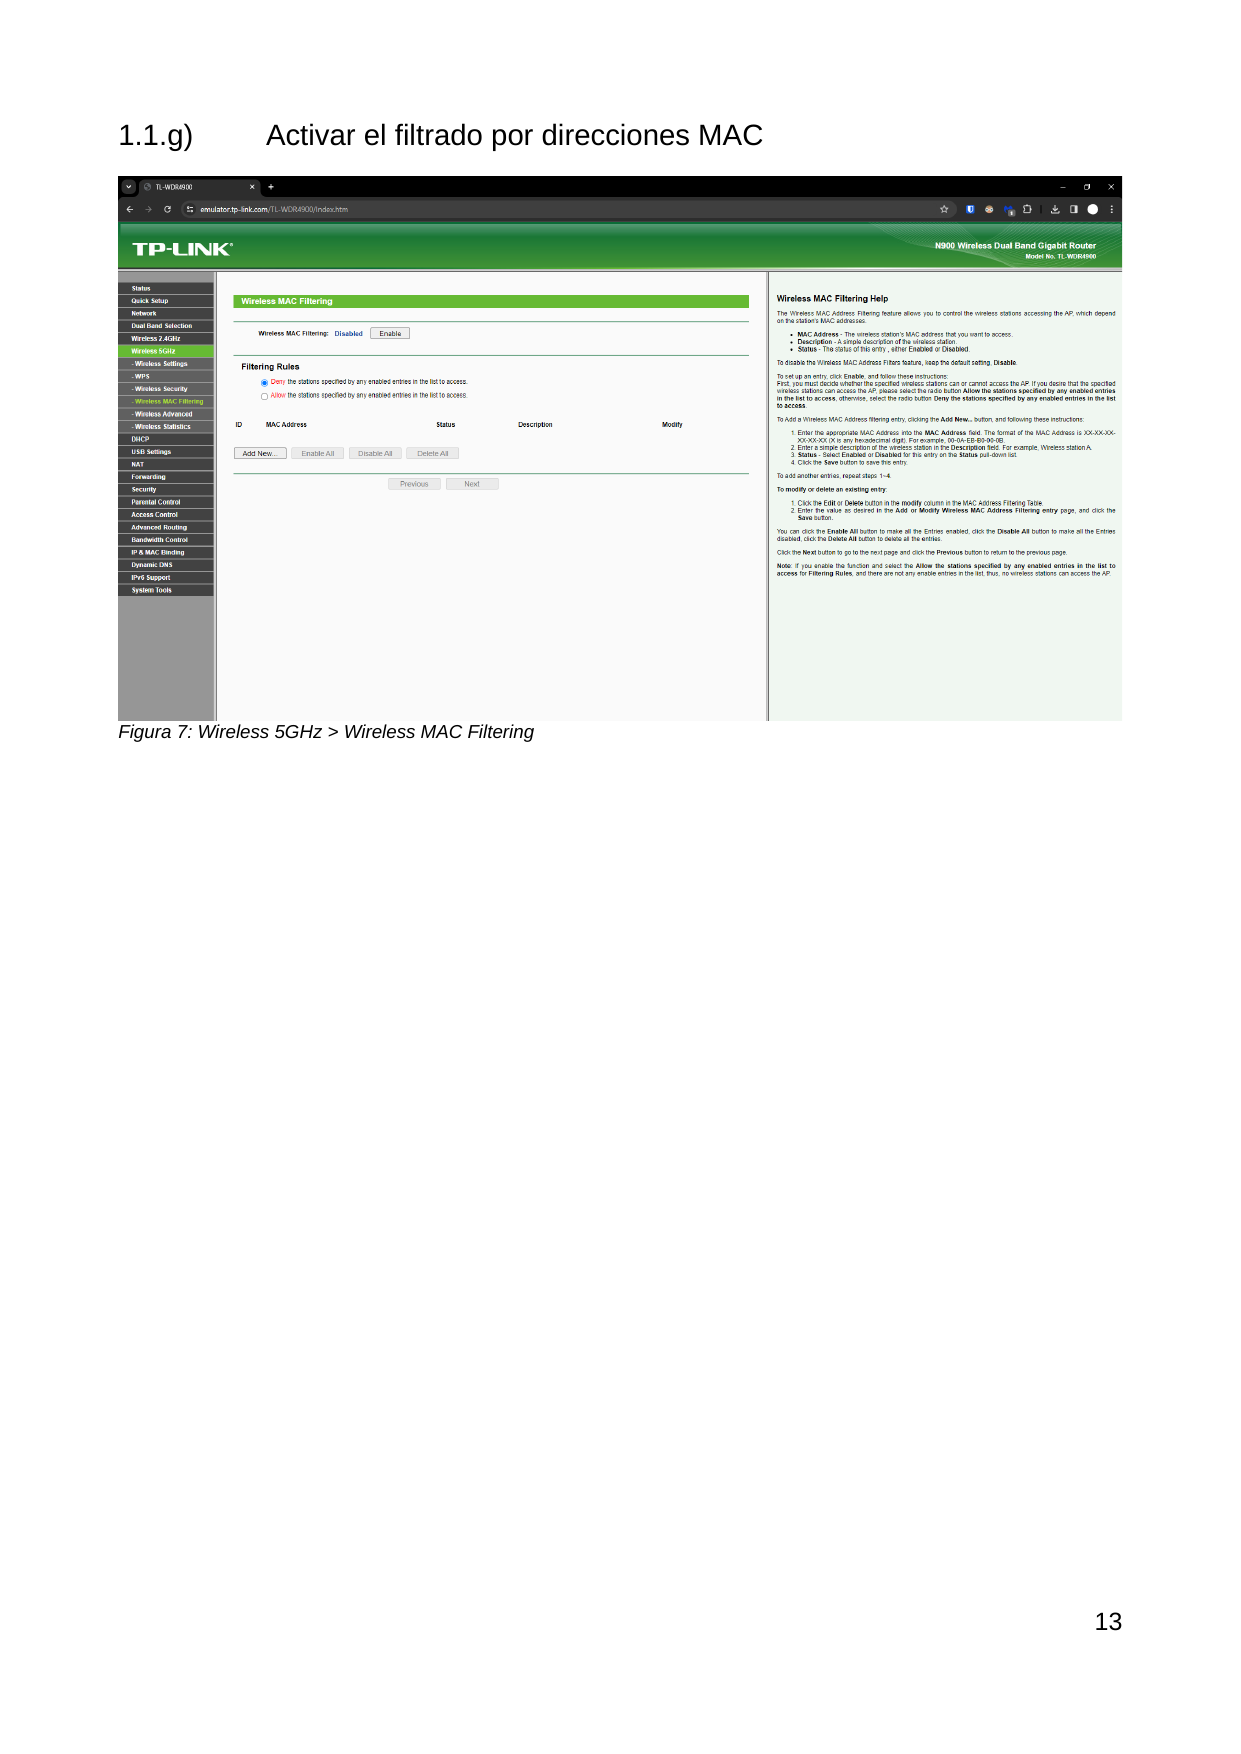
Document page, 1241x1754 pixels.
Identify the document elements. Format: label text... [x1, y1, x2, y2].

picture [118, 176, 1123, 721]
subtitle Activar el filtrado por direcciones MAC [118, 118, 1122, 152]
text Figura 7: Wireless 5GHz > Wireless MAC Filtering [118, 721, 1122, 742]
